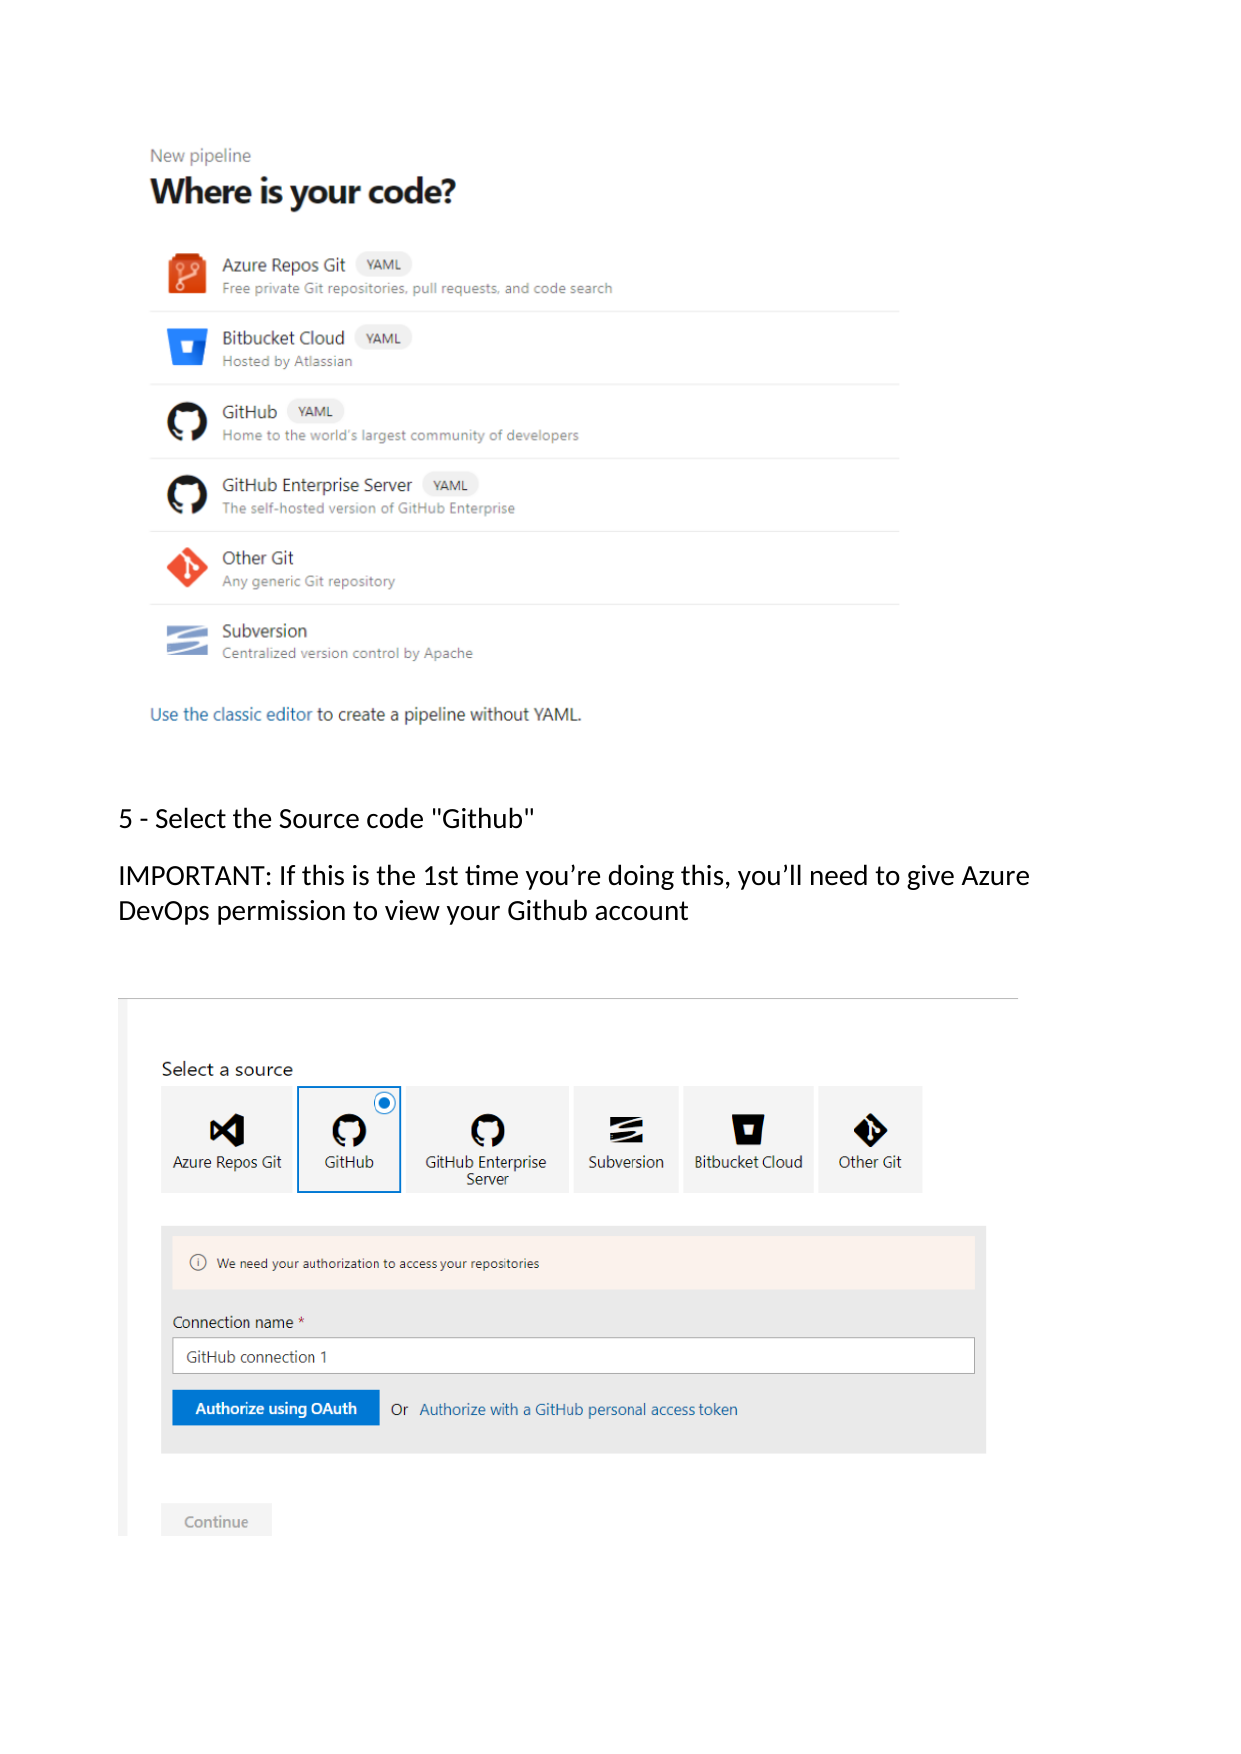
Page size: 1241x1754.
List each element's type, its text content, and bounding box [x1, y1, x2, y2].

text IMPORTANT: If this is the 1st time you’re doing this, you’ll need to give Azure DevOps permission to view your Github account [118, 857, 1122, 928]
text 5 - Select the Source code "Github" [118, 800, 1122, 836]
